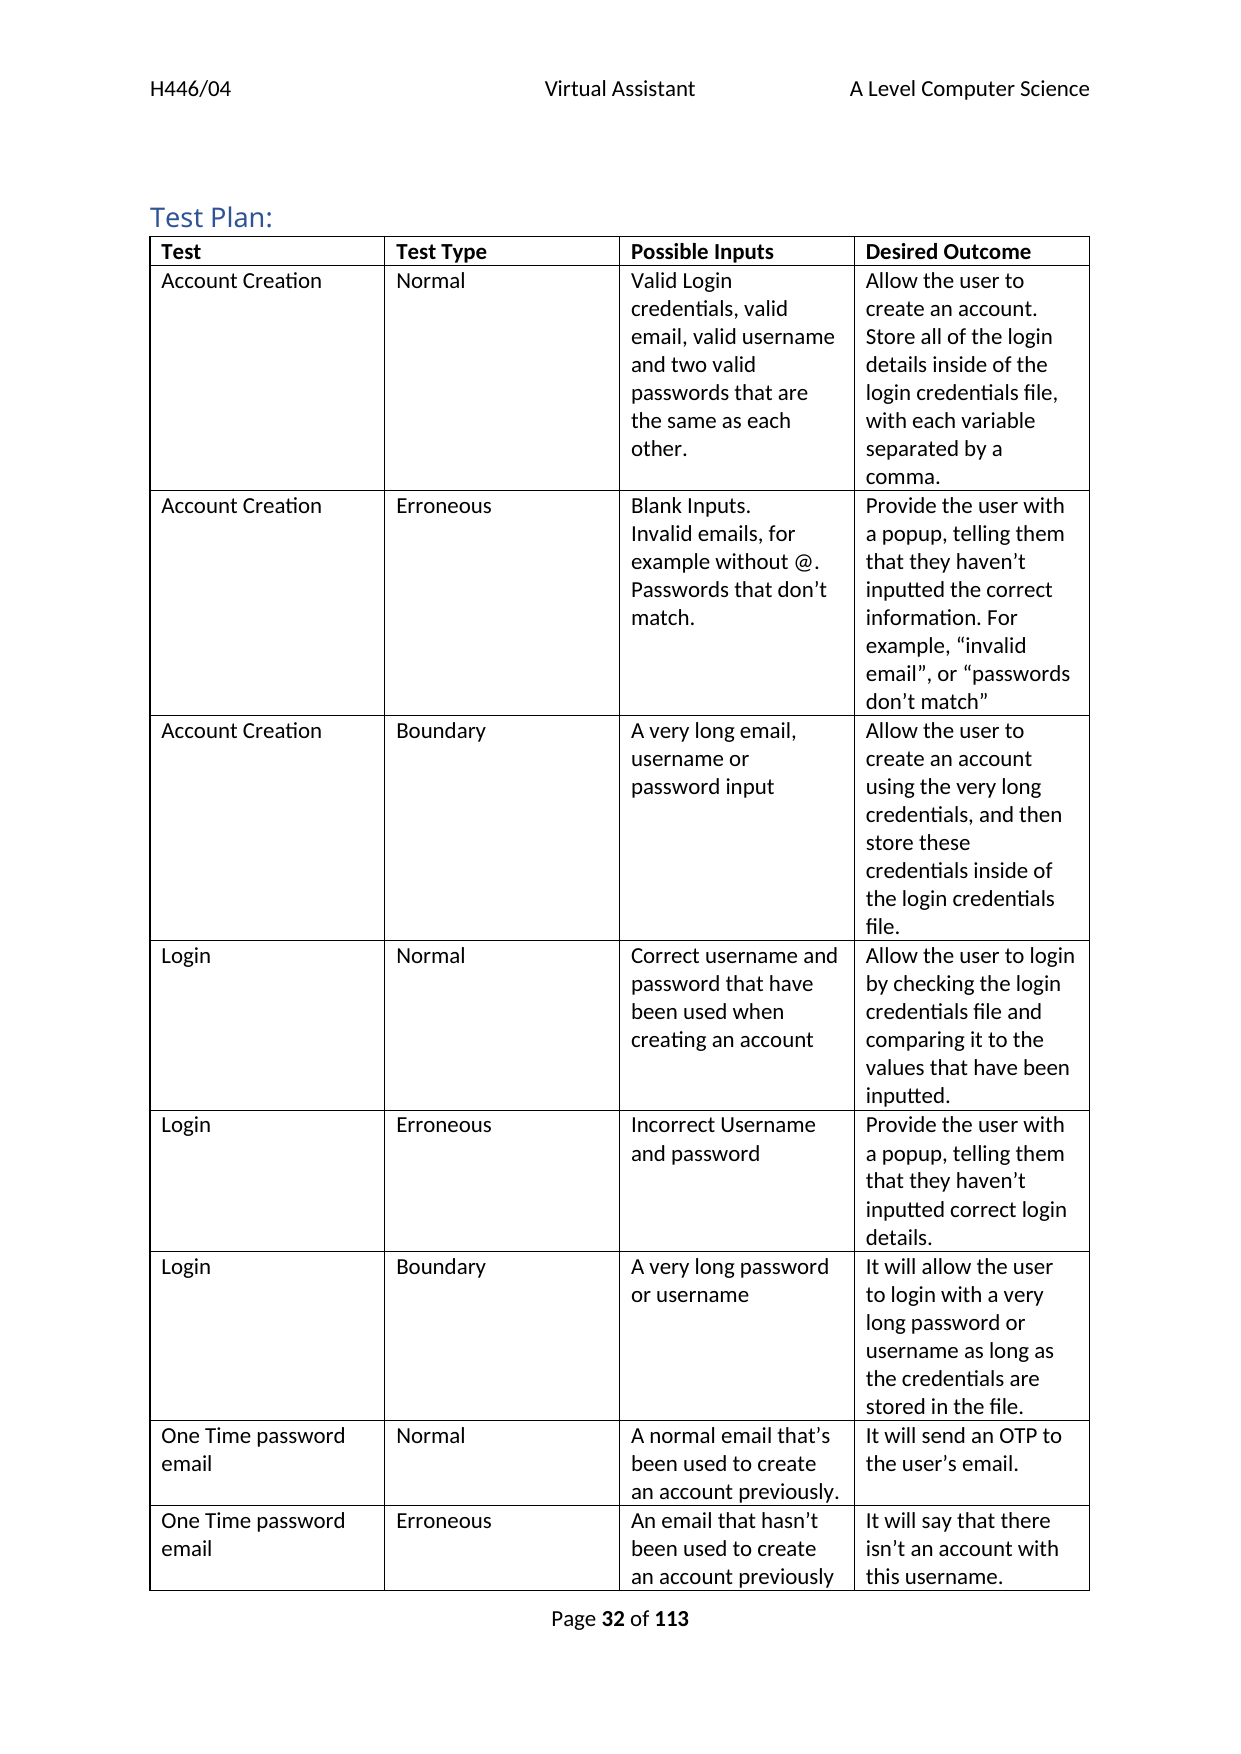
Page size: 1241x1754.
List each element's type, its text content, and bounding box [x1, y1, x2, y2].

table_header Desired Outcome [855, 237, 1089, 265]
table_cell Login [151, 1111, 384, 1251]
table_cell One Time password email [151, 1421, 384, 1505]
table_cell It will send an OTP to the user’s email. [855, 1421, 1089, 1505]
table_cell Normal [385, 266, 619, 490]
table_cell One Time password email [151, 1506, 384, 1590]
table_cell Allow the user to create an account using the very long credentials, and then store these credentials inside of the login credentials file. [855, 716, 1089, 940]
table_header Possible Inputs [620, 237, 854, 265]
table_cell Incorrect Username and password [620, 1111, 854, 1251]
table_cell Provide the user with a popup, telling them that they haven’t inputted correct login details. [855, 1111, 1089, 1251]
table_cell Erroneous [385, 1506, 619, 1590]
table_cell A very long email, username or password input [620, 716, 854, 940]
table_cell An email that hasn’t been used to create an account previously [620, 1506, 854, 1590]
table_header Test [151, 237, 384, 265]
table_cell Account Creation [151, 716, 384, 940]
table_cell Blank Inputs. Invalid emails, for example without @. Passwords that don’t match. [620, 491, 854, 715]
subtitle Test Plan: [150, 199, 1090, 236]
table_header Test Type [385, 237, 619, 265]
table_cell Provide the user with a popup, telling them that they haven’t inputted the correct information. For example, “invalid email”, or “passwords don’t match” [855, 491, 1089, 715]
table_cell It will allow the user to login with a very long password or username as long as the credentials are stored in the file. [855, 1252, 1089, 1420]
table_cell Login [151, 941, 384, 1109]
table_cell Allow the user to create an account. Store all of the login details inside of the login credentials file, with each variable separated by a comma. [855, 266, 1089, 490]
table_cell Erroneous [385, 1111, 619, 1251]
table_cell Account Creation [151, 266, 384, 490]
table_cell Login [151, 1252, 384, 1420]
table_cell A normal email that’s been used to create an account previously. [620, 1421, 854, 1505]
table_cell Account Creation [151, 491, 384, 715]
table_cell Erroneous [385, 491, 619, 715]
table_cell Boundary [385, 1252, 619, 1420]
table_cell Normal [385, 1421, 619, 1505]
table_cell Valid Login credentials, valid email, valid username and two valid passwords that are the same as each other. [620, 266, 854, 490]
table_cell Correct username and password that have been used when creating an account [620, 941, 854, 1109]
table_cell Allow the user to login by checking the login credentials file and comparing it to the values that have been inputted. [855, 941, 1089, 1109]
table_cell It will say that there isn’t an account with this username. [855, 1506, 1089, 1590]
table_cell Boundary [385, 716, 619, 940]
table_cell A very long password or username [620, 1252, 854, 1420]
table_cell Normal [385, 941, 619, 1109]
